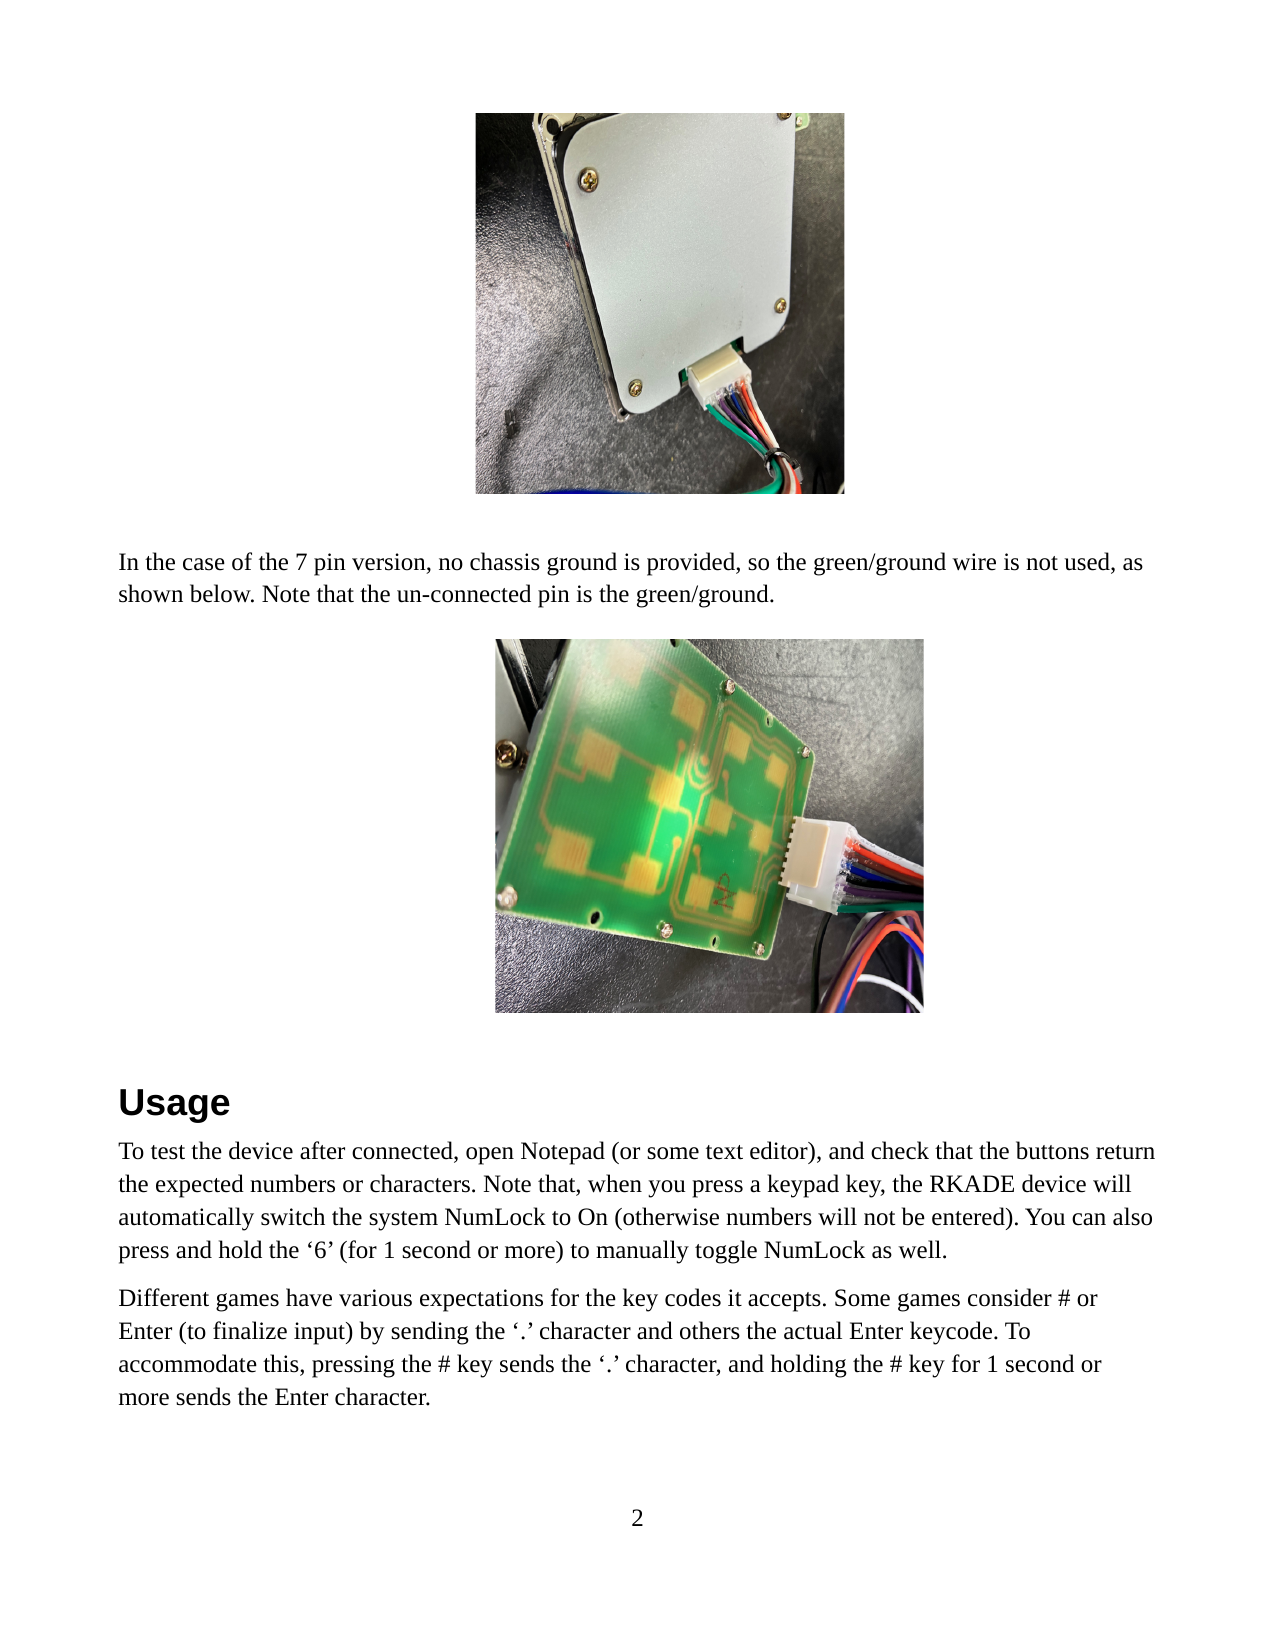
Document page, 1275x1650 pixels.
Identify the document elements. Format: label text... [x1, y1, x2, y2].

text Different games have various expectations for the key codes it accepts. Some games consider # or Enter (to finalize input) by sending the ‘.’ character and others the actual Enter keycode. To accommodate this, pressing the # key sends the ‘.’ character, and holding the # key for 1 second or more sends the Enter character. [118, 1283, 1157, 1411]
text To test the device after connected, open Notepad (or some text editor), and check that the buttons return the expected numbers or characters. Note that, when you press a keypad key, the RKADE device will automatically switch the system NumLock to On (otherwise numbers will not be entered). You can also press and hold the ‘6’ (for 1 second or more) to manually toggle NumLock as well. [118, 1136, 1157, 1264]
text In the case of the 7 pin version, no chassis ground is provided, so the green/ground wire is not used, as shown below. Note that the un-connected pin is the green/ground. [118, 547, 1157, 608]
picture [475, 113, 845, 494]
subtitle Usage [118, 1081, 1157, 1124]
picture [495, 639, 924, 1013]
